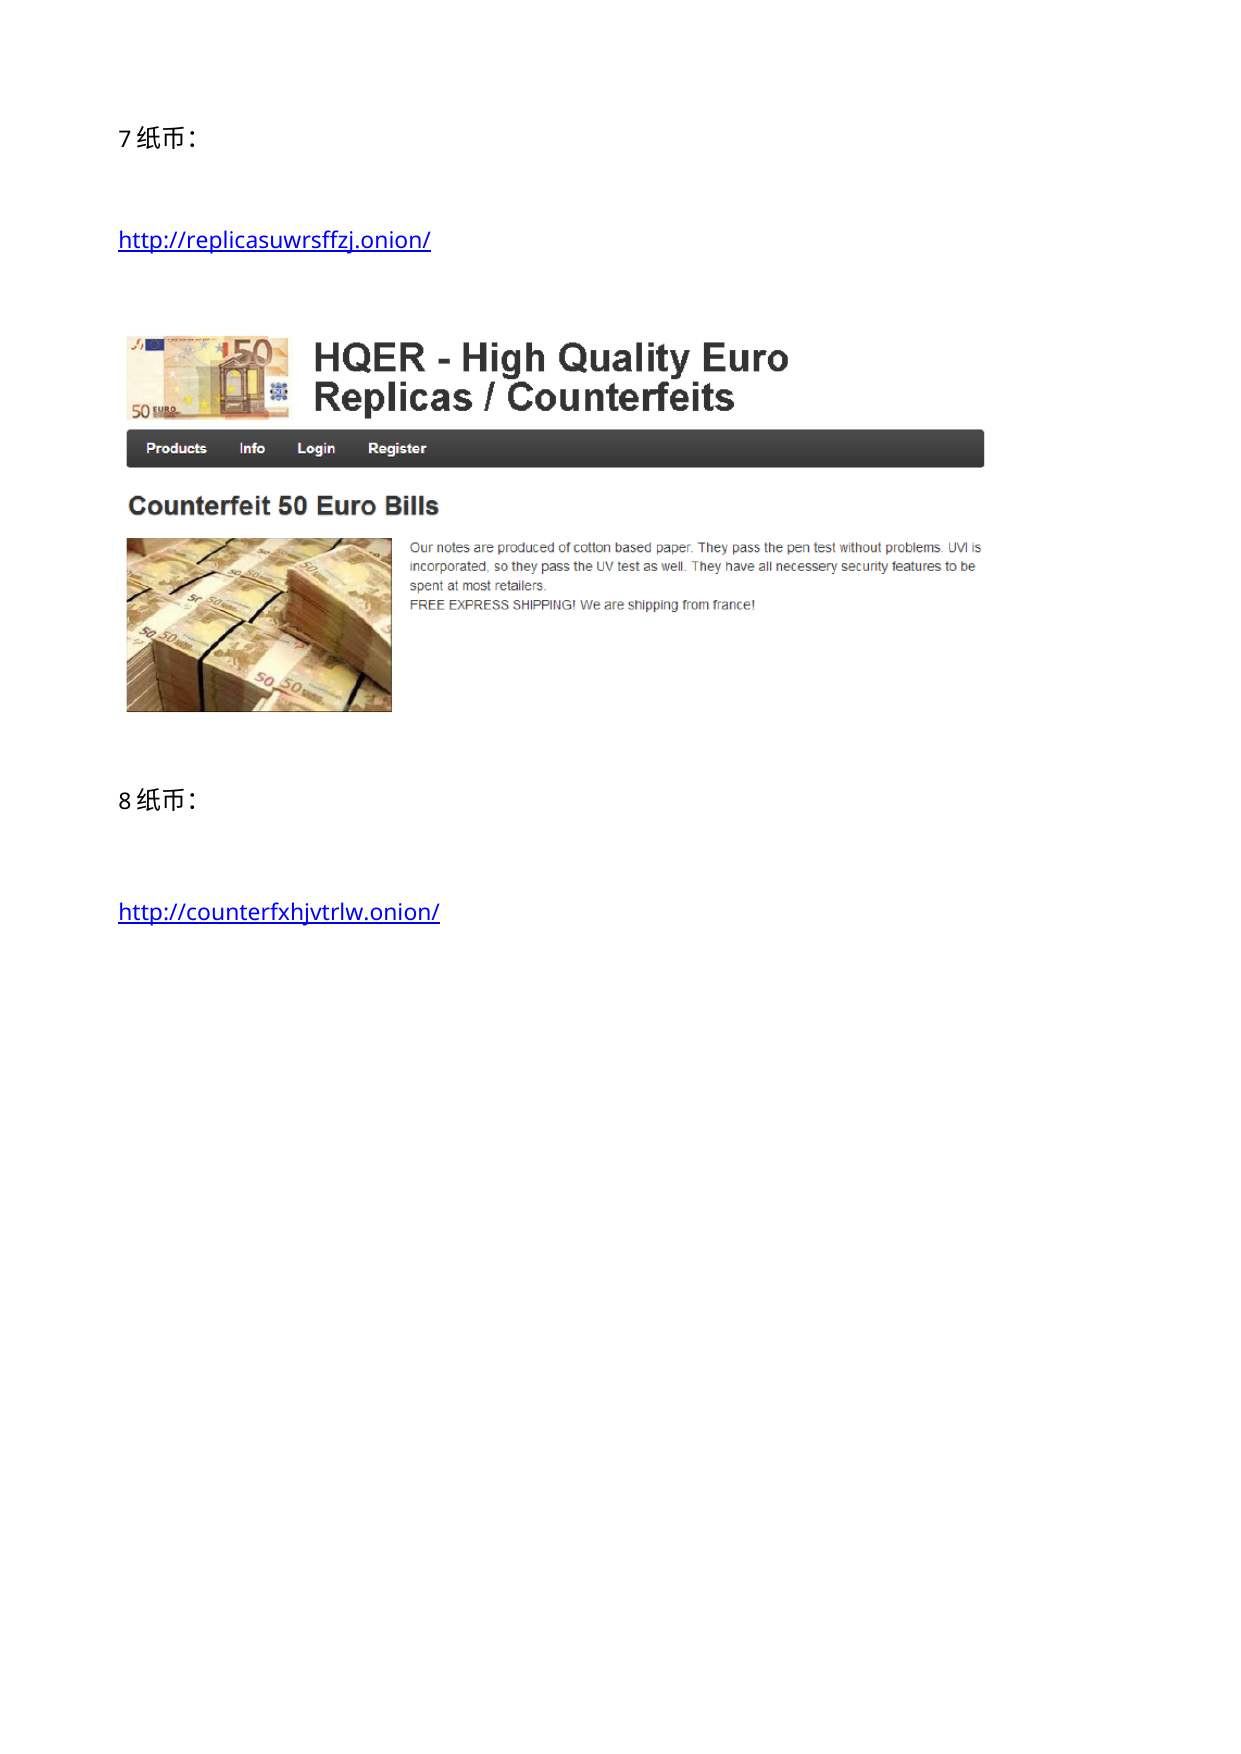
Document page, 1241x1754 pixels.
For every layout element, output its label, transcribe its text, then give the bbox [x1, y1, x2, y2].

text 8纸币： [118, 780, 1122, 816]
text 7纸币： [118, 118, 1122, 154]
text http://counterfxhjvtrlw.onion/ [118, 896, 1122, 927]
text http://replicasuwrsffzj.onion/ [118, 224, 1122, 255]
